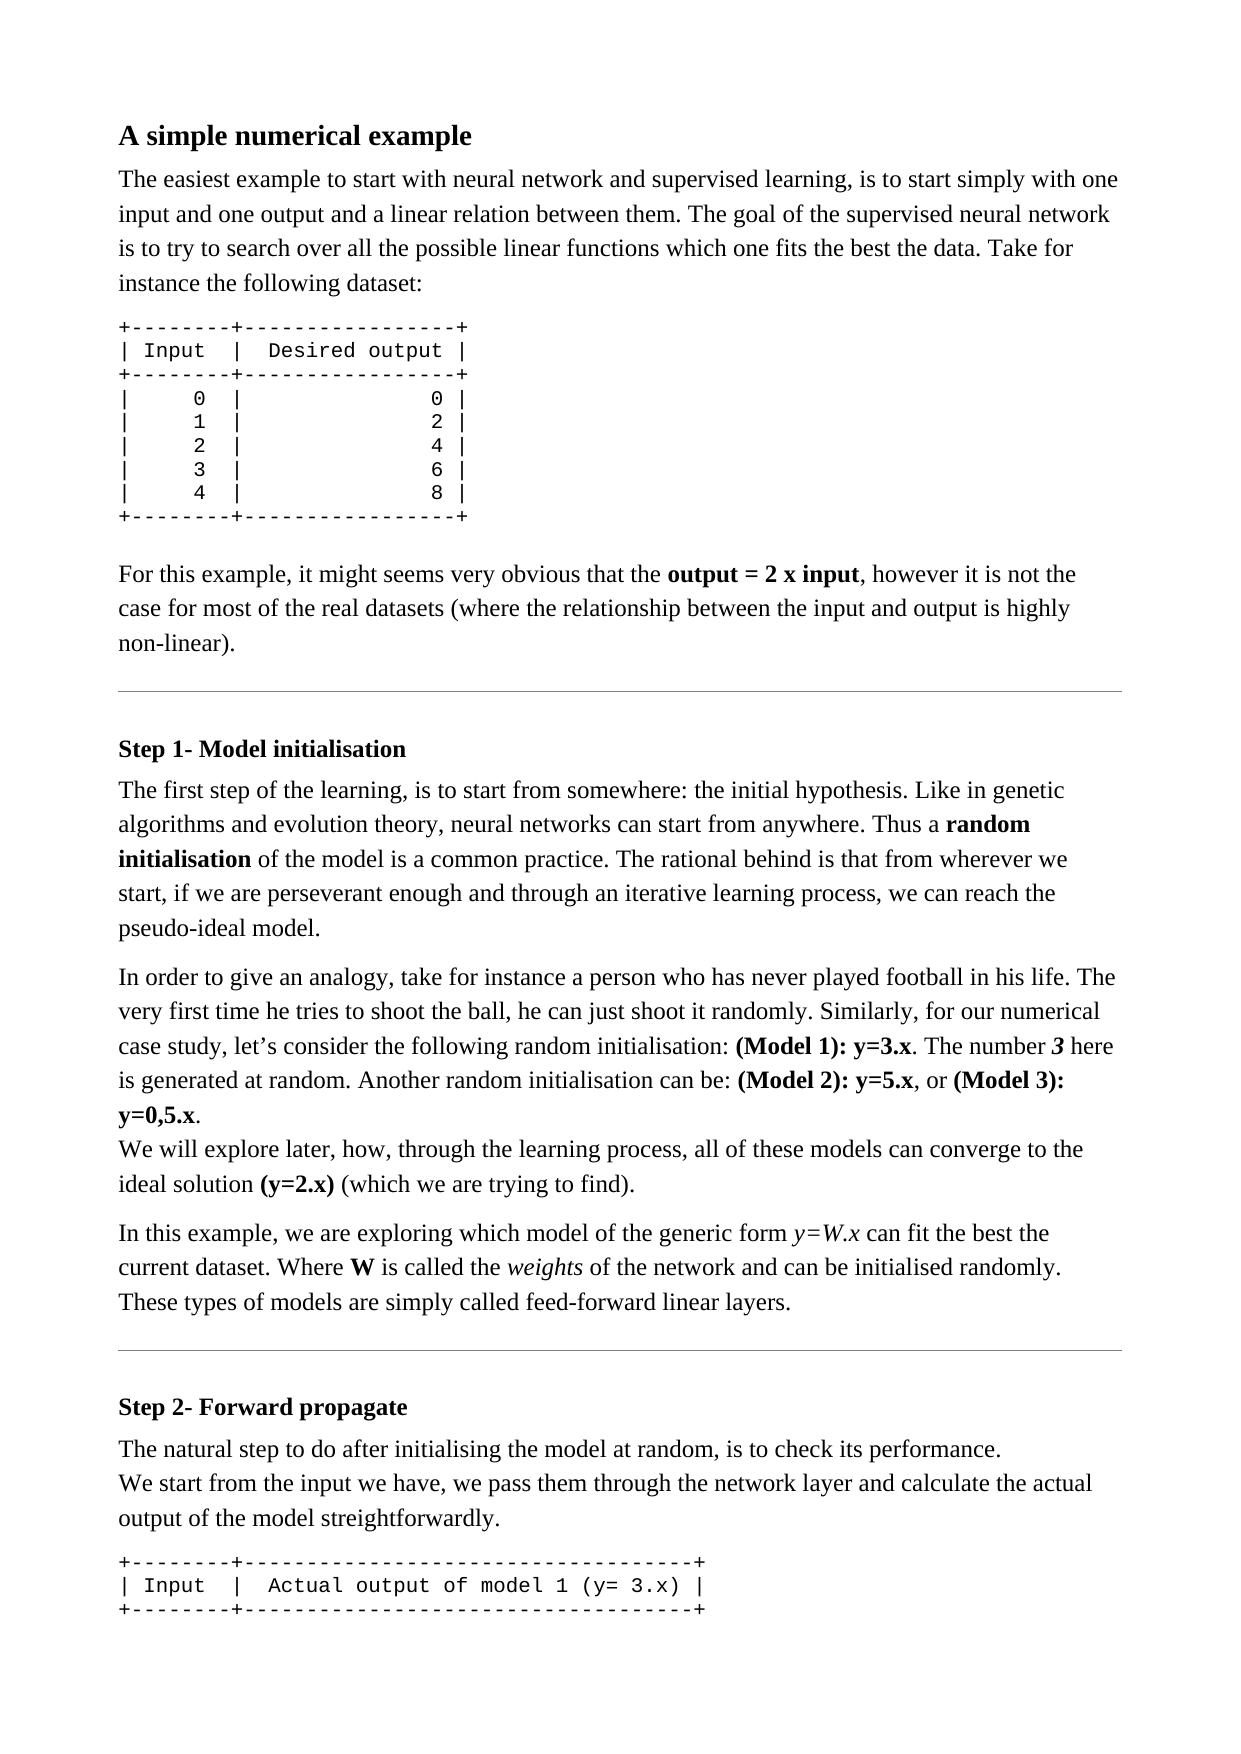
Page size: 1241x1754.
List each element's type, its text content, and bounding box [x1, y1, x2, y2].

text | 4 | 8 | [118, 482, 1122, 506]
text The natural step to do after initialising the model at random, is to check its performance. We start from the input we have, we pass them through the network layer and calculate the actual output of the model streightforwardly. [118, 1434, 1122, 1531]
text The easiest example to start with neural network and supervised learning, is to start simply with one input and one output and a linear relation between them. The goal of the supervised neural network is to try to search over all the possible linear functions which one fits the best the data. Take for instance the following dataset: [118, 164, 1122, 296]
subtitle Step 1- Model initialisation [118, 734, 1122, 762]
text +--------+------------------------------------+ [118, 1599, 1122, 1623]
text +--------+-----------------+ [118, 317, 1122, 340]
text In order to give an analogy, take for instance a person who has never played football in his life. The very first time he tries to shoot the ball, he can just shoot it randomly. Similarly, for our numerical case study, let’s consider the following random initialisation: (Model 1): y=3.x. The number 3 here is generated at random. Another random initialisation can be: (Model 2): y=5.x, or (Model 3): y=0,5.x. We will explore later, how, through the learning process, all of these models can converge to the ideal solution (y=2.x) (which we are trying to find). [118, 962, 1122, 1197]
text | Input | Actual output of model 1 (y= 3.x) | [118, 1575, 1122, 1599]
subtitle Step 2- Forward propagate [118, 1392, 1122, 1421]
subtitle A simple numerical example [118, 118, 1122, 152]
text | Input | Desired output | [118, 340, 1122, 364]
text +--------+-----------------+ [118, 364, 1122, 388]
text +--------+-----------------+ [118, 506, 1122, 529]
text | 3 | 6 | [118, 458, 1122, 482]
text | 1 | 2 | [118, 411, 1122, 435]
text | 0 | 0 | [118, 388, 1122, 411]
text For this example, it might seems very obvious that the output = 2 x input, however it is not the case for most of the real datasets (where the relationship between the input and output is highly non-linear). [118, 559, 1122, 657]
text +--------+------------------------------------+ [118, 1552, 1122, 1575]
text In this example, we are exploring which model of the generic form y=W.x can fit the best the current dataset. Where W is called the weights of the network and can be initialised randomly. These types of models are simply called feed-forward linear layers. [118, 1218, 1122, 1316]
text | 2 | 4 | [118, 435, 1122, 458]
text The first step of the learning, is to start from somewhere: the initial hypothesis. Like in genetic algorithms and evolution theory, neural networks can start from anywhere. Thus a random initialisation of the model is a common practice. The rational behind is that from wherever we start, if we are perseverant enough and through an iterative learning process, we can reach the pseudo-ideal model. [118, 775, 1122, 942]
